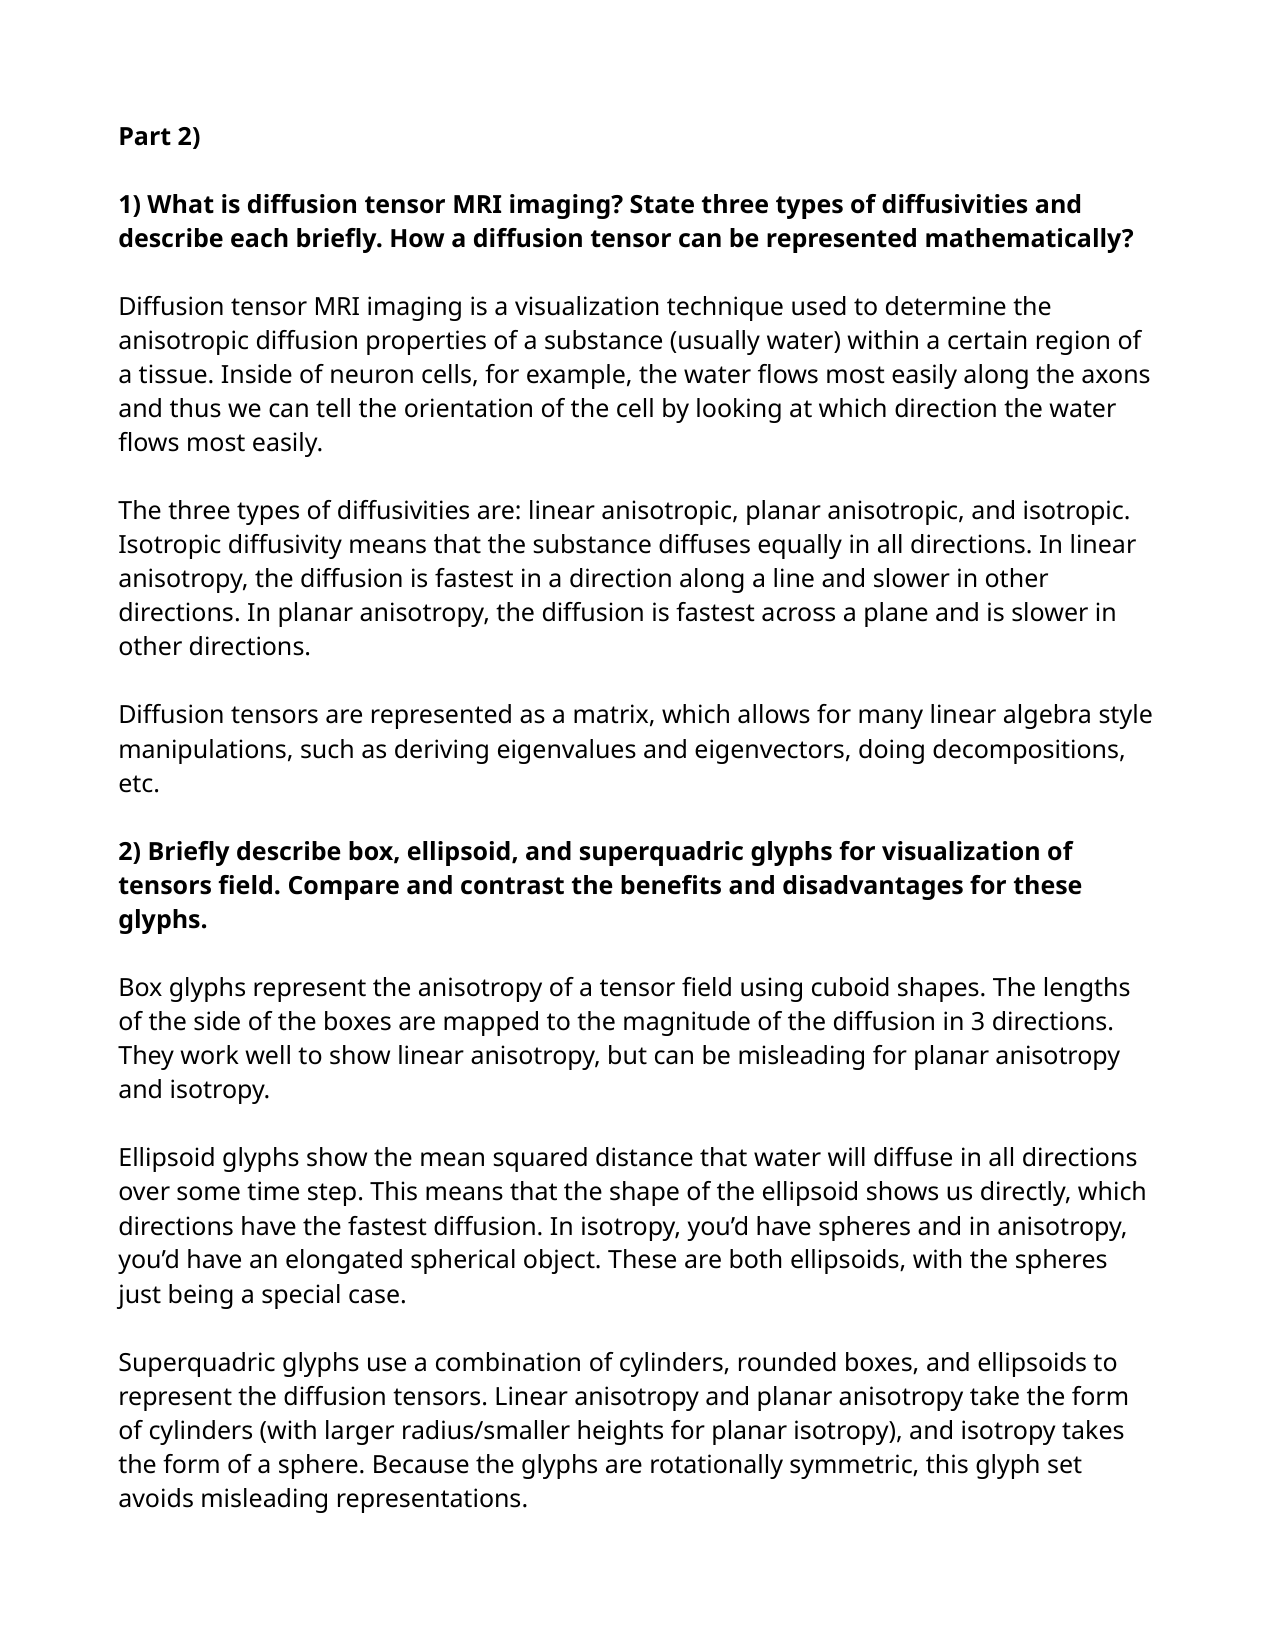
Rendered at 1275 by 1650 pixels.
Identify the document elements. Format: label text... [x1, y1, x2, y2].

text 2) Briefly describe box, ellipsoid, and superquadric glyphs for visualization of tensors field. Compare and contrast the benefits and disadvantages for these glyphs. [118, 833, 1157, 936]
text Part 2) [118, 118, 1157, 152]
text Superquadric glyphs use a combination of cylinders, rounded boxes, and ellipsoids to represent the diffusion tensors. Linear anisotropy and planar anisotropy take the form of cylinders (with larger radius/smaller heights for planar isotropy), and isotropy takes the form of a sphere. Because the glyphs are rotationally symmetric, this glyph set avoids misleading representations. [118, 1344, 1157, 1515]
text The three types of diffusivities are: linear anisotropic, planar anisotropic, and isotropic. Isotropic diffusivity means that the substance diffuses equally in all directions. In linear anisotropy, the diffusion is fastest in a direction along a line and slower in other directions. In planar anisotropy, the diffusion is fastest across a plane and is slower in other directions. [118, 493, 1157, 663]
text Diffusion tensor MRI imaging is a visualization technique used to determine the anisotropic diffusion properties of a substance (usually water) within a certain region of a tissue. Inside of neuron cells, for example, the water flows most easily along the axons and thus we can tell the orientation of the cell by looking at which direction the water flows most easily. [118, 288, 1157, 459]
text 1) What is diffusion tensor MRI imaging? State three types of diffusivities and describe each briefly. How a diffusion tensor can be represented mathematically? [118, 186, 1157, 254]
text Ellipsoid glyphs show the mean squared distance that water will diffuse in all directions over some time step. This means that the shape of the ellipsoid shows us directly, which directions have the fastest diffusion. In isotropy, you’d have spheres and in anisotropy, you’d have an elongated spherical object. These are both ellipsoids, with the spheres just being a special case. [118, 1140, 1157, 1310]
text Diffusion tensors are represented as a matrix, which allows for many linear algebra style manipulations, such as deriving eigenvalues and eigenvectors, doing decompositions, etc. [118, 697, 1157, 799]
text Box glyphs represent the anisotropy of a tensor field using cuboid shapes. The lengths of the side of the boxes are mapped to the magnitude of the diffusion in 3 directions. They work well to show linear anisotropy, but can be misleading for planar anisotropy and isotropy. [118, 970, 1157, 1106]
